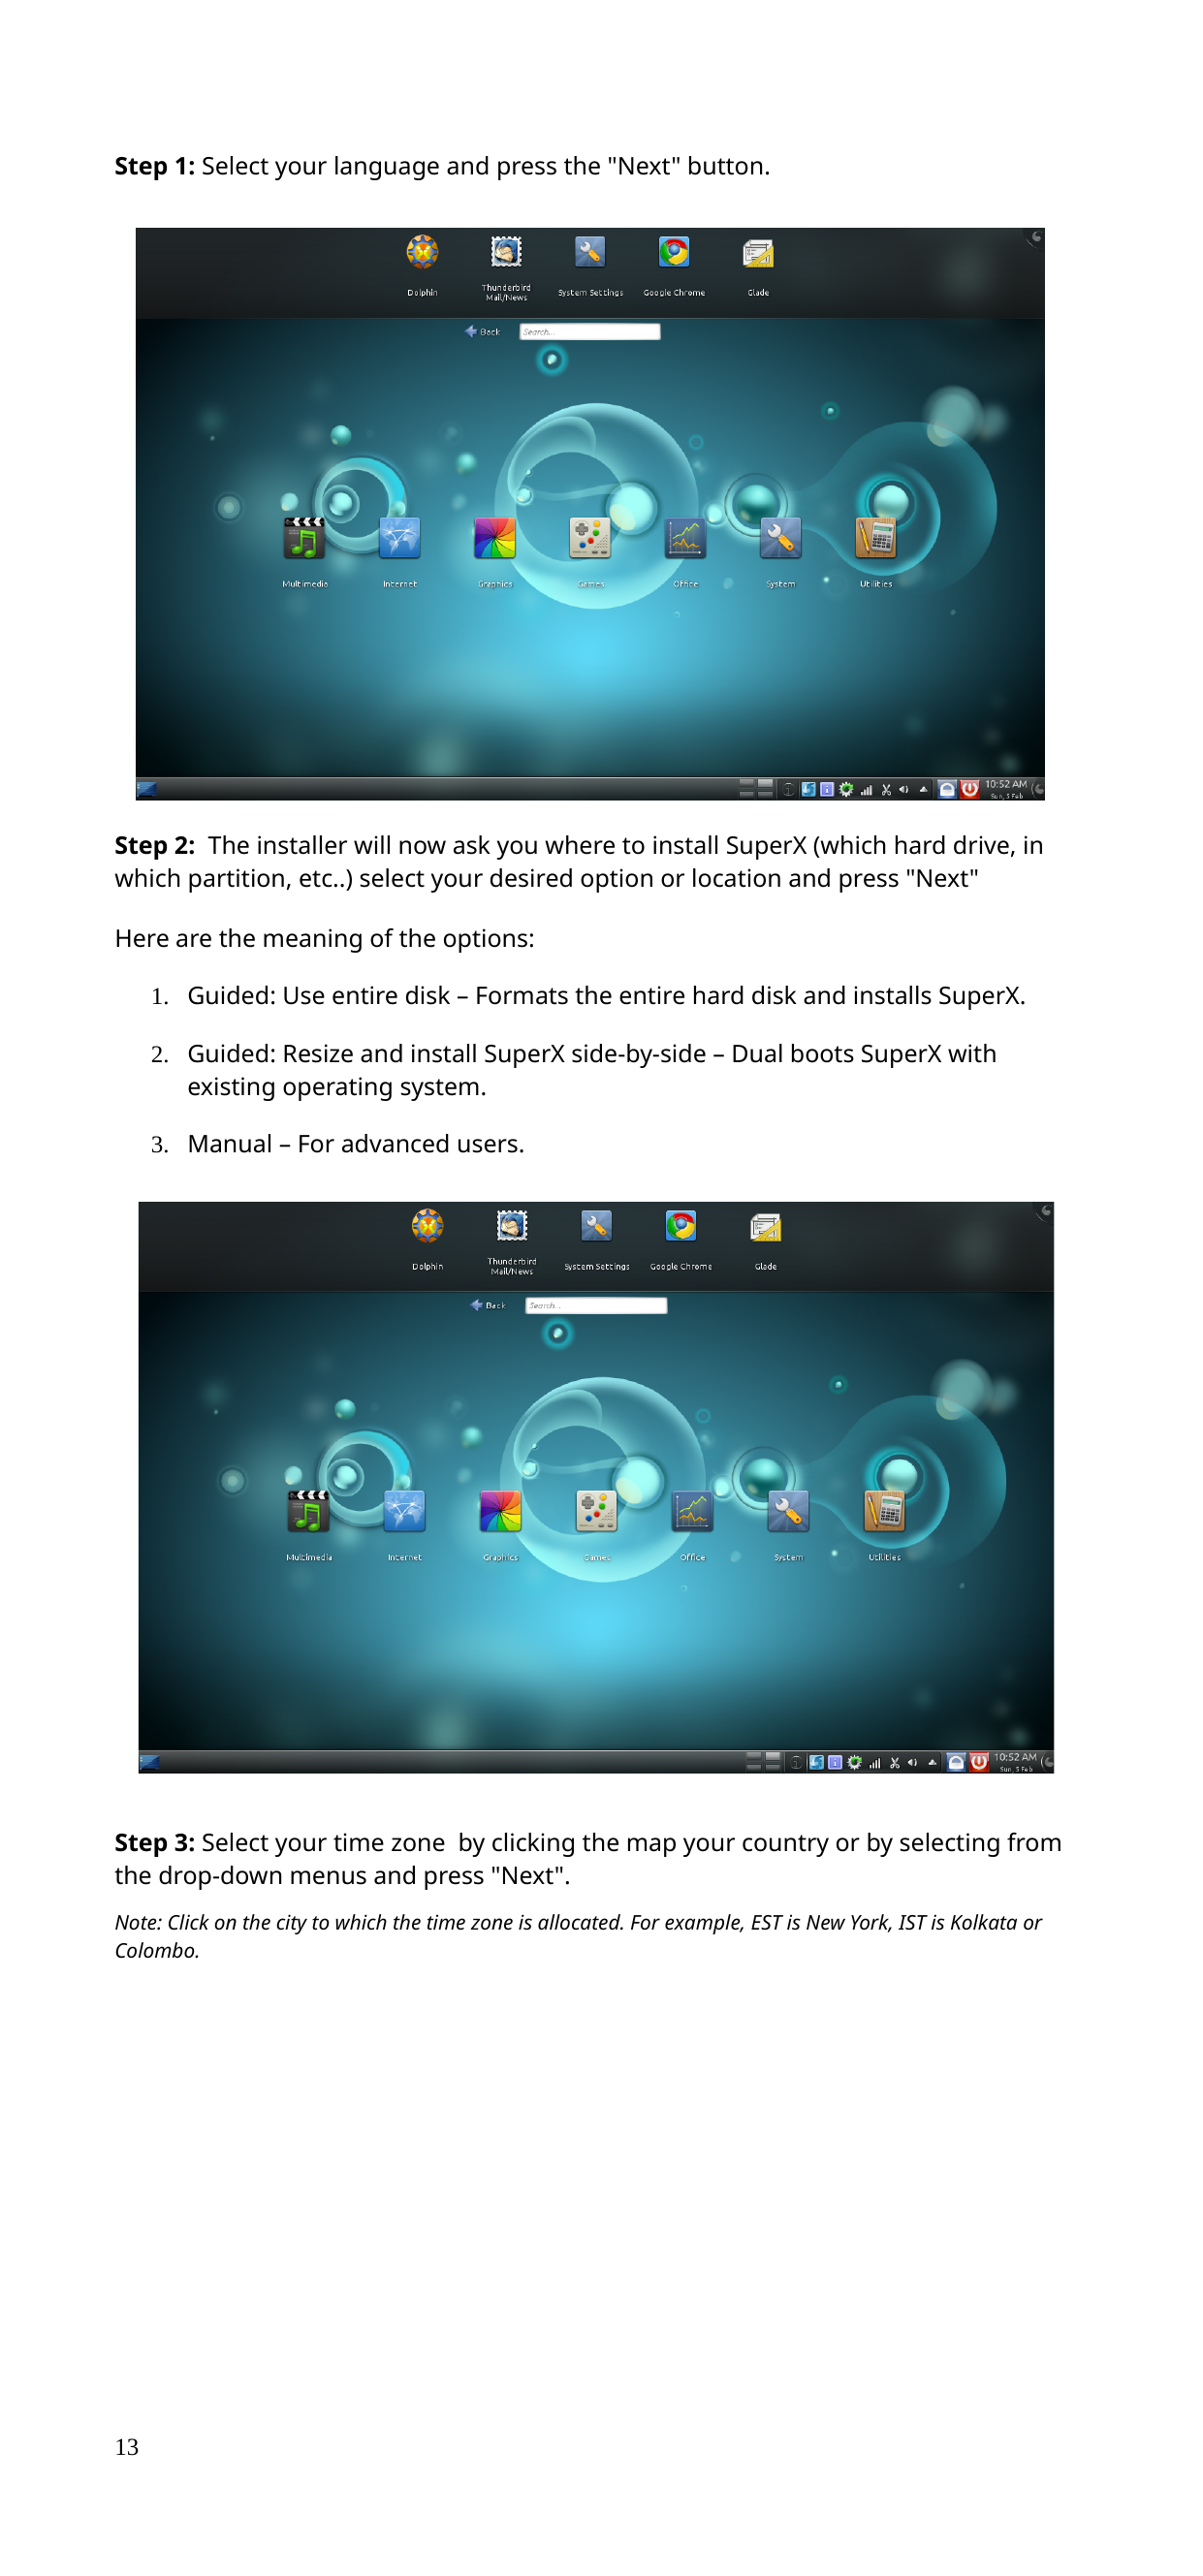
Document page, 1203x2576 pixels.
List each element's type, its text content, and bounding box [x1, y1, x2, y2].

picture [138, 1202, 1055, 1774]
list Guided: Resize and install SuperX side-by-side – Dual boots SuperX with existing operating system. [151, 1036, 1088, 1102]
picture [136, 228, 1045, 801]
text Step 1: Select your language and press the "Next" button. [114, 148, 1088, 182]
text Here are the meaning of the options: [114, 922, 1088, 955]
text Step 2: The installer will now ask you where to install SuperX (which hard drive, in which partition, etc..) select your desired option or location and press "Next" [114, 828, 1088, 894]
text Step 3: Select your time zone by clicking the map your country or by selecting from the drop-down menus and press "Next". [114, 1826, 1088, 1892]
text Note: Click on the city to which the time zone is allocated. For example, EST is New York, IST is Kolkata or Colombo. [114, 1908, 1088, 1963]
list Manual – For advanced users. [151, 1126, 1088, 1159]
list Guided: Use entire disk – Formats the entire hard disk and installs SuperX. [151, 979, 1088, 1012]
